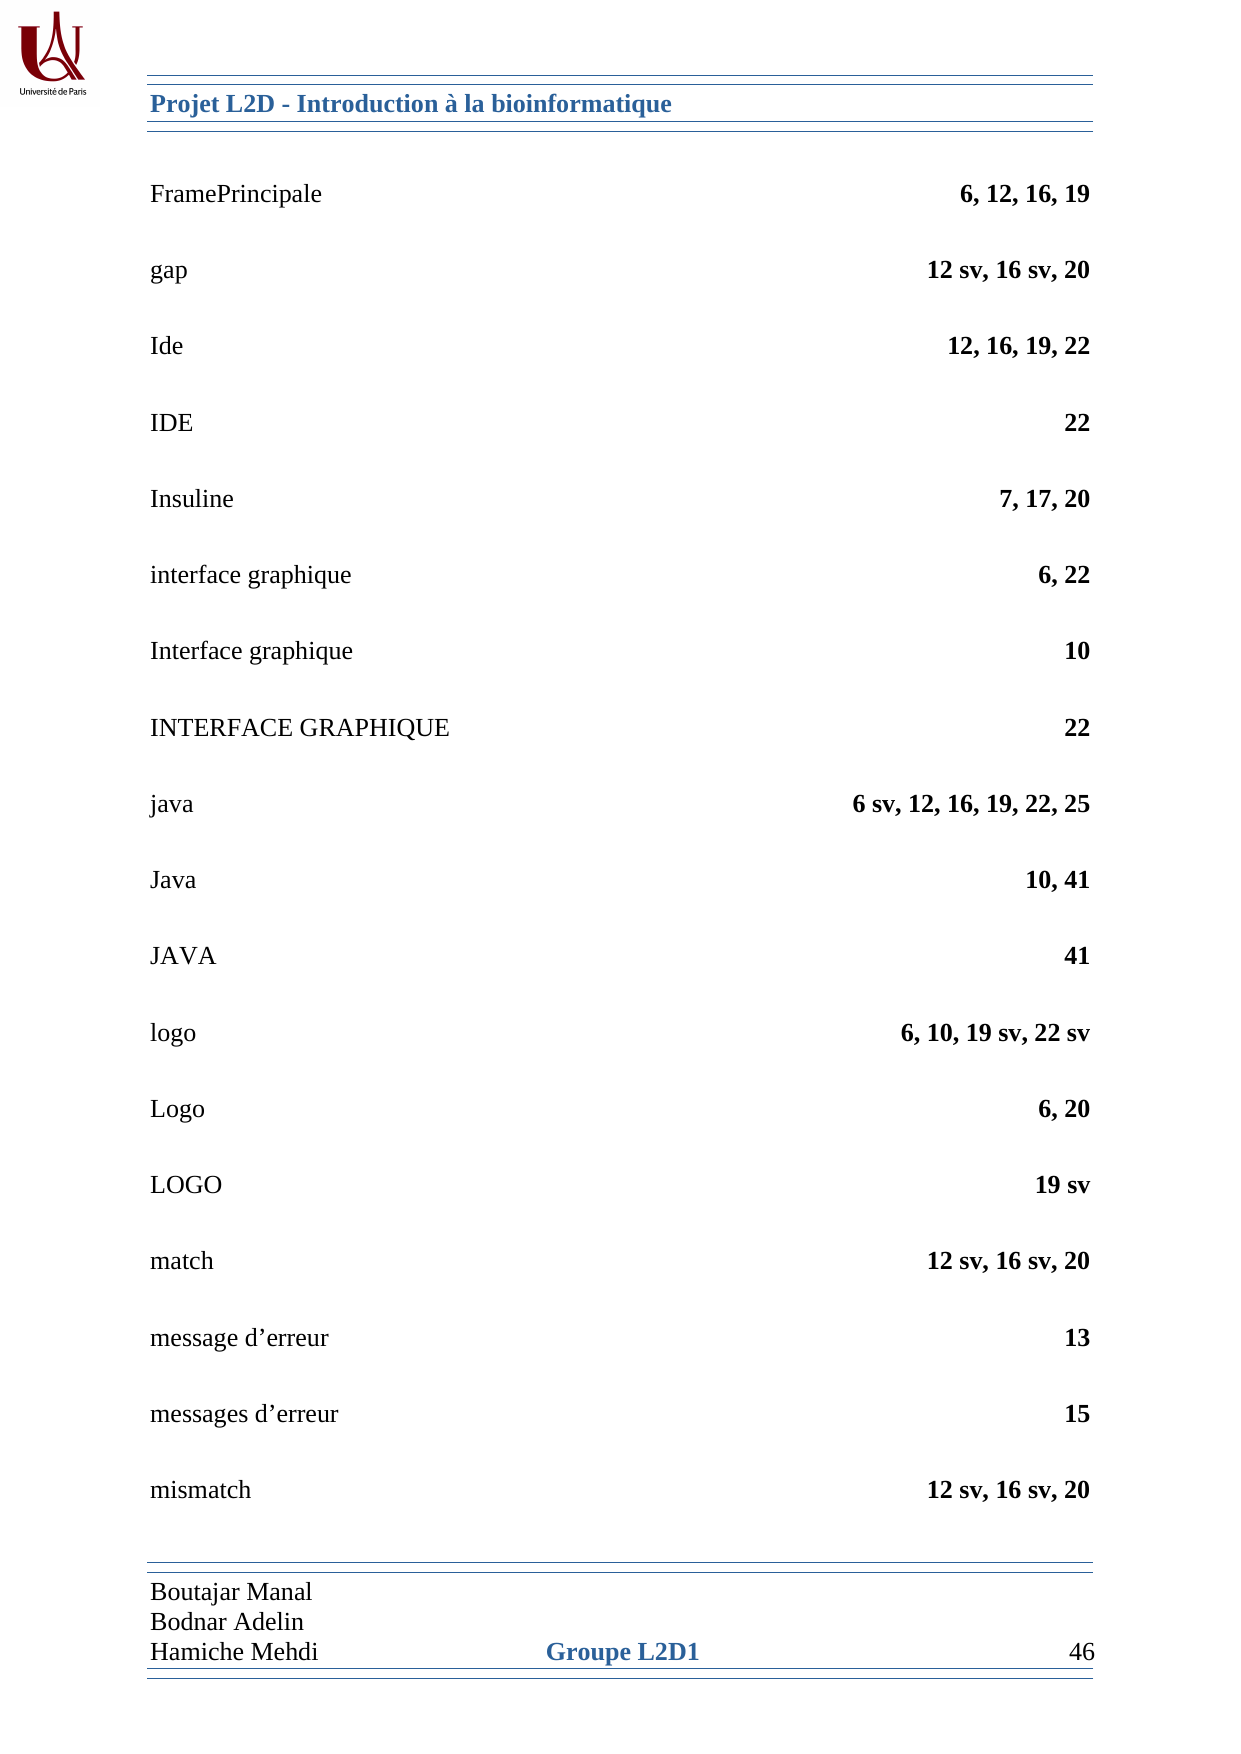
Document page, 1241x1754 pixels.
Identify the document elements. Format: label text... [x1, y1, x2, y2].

text INTERFACE GRAPHIQUE 22 [150, 712, 1090, 742]
text IDE 22 [150, 407, 1090, 437]
text Logo 6, 20 [150, 1093, 1090, 1123]
text Interface graphique 10 [150, 635, 1090, 665]
text logo 6, 10, 19 sv, 22 sv [150, 1017, 1090, 1047]
text JAVA 41 [150, 940, 1090, 970]
text gap 12 sv, 16 sv, 20 [150, 254, 1090, 284]
text mismatch 12 sv, 16 sv, 20 [150, 1474, 1090, 1504]
text java 6 sv, 12, 16, 19, 22, 25 [150, 788, 1090, 818]
text FramePrincipale 6, 12, 16, 19 [150, 178, 1090, 208]
text Java 10, 41 [150, 864, 1090, 894]
picture [0, 0, 101, 107]
text message d’erreur 13 [150, 1322, 1090, 1352]
text interface graphique 6, 22 [150, 559, 1090, 589]
text Insuline 7, 17, 20 [150, 483, 1090, 513]
text messages d’erreur 15 [150, 1398, 1090, 1428]
text LOGO 19 sv [150, 1169, 1090, 1199]
text Ide 12, 16, 19, 22 [150, 330, 1090, 360]
text match 12 sv, 16 sv, 20 [150, 1245, 1090, 1275]
